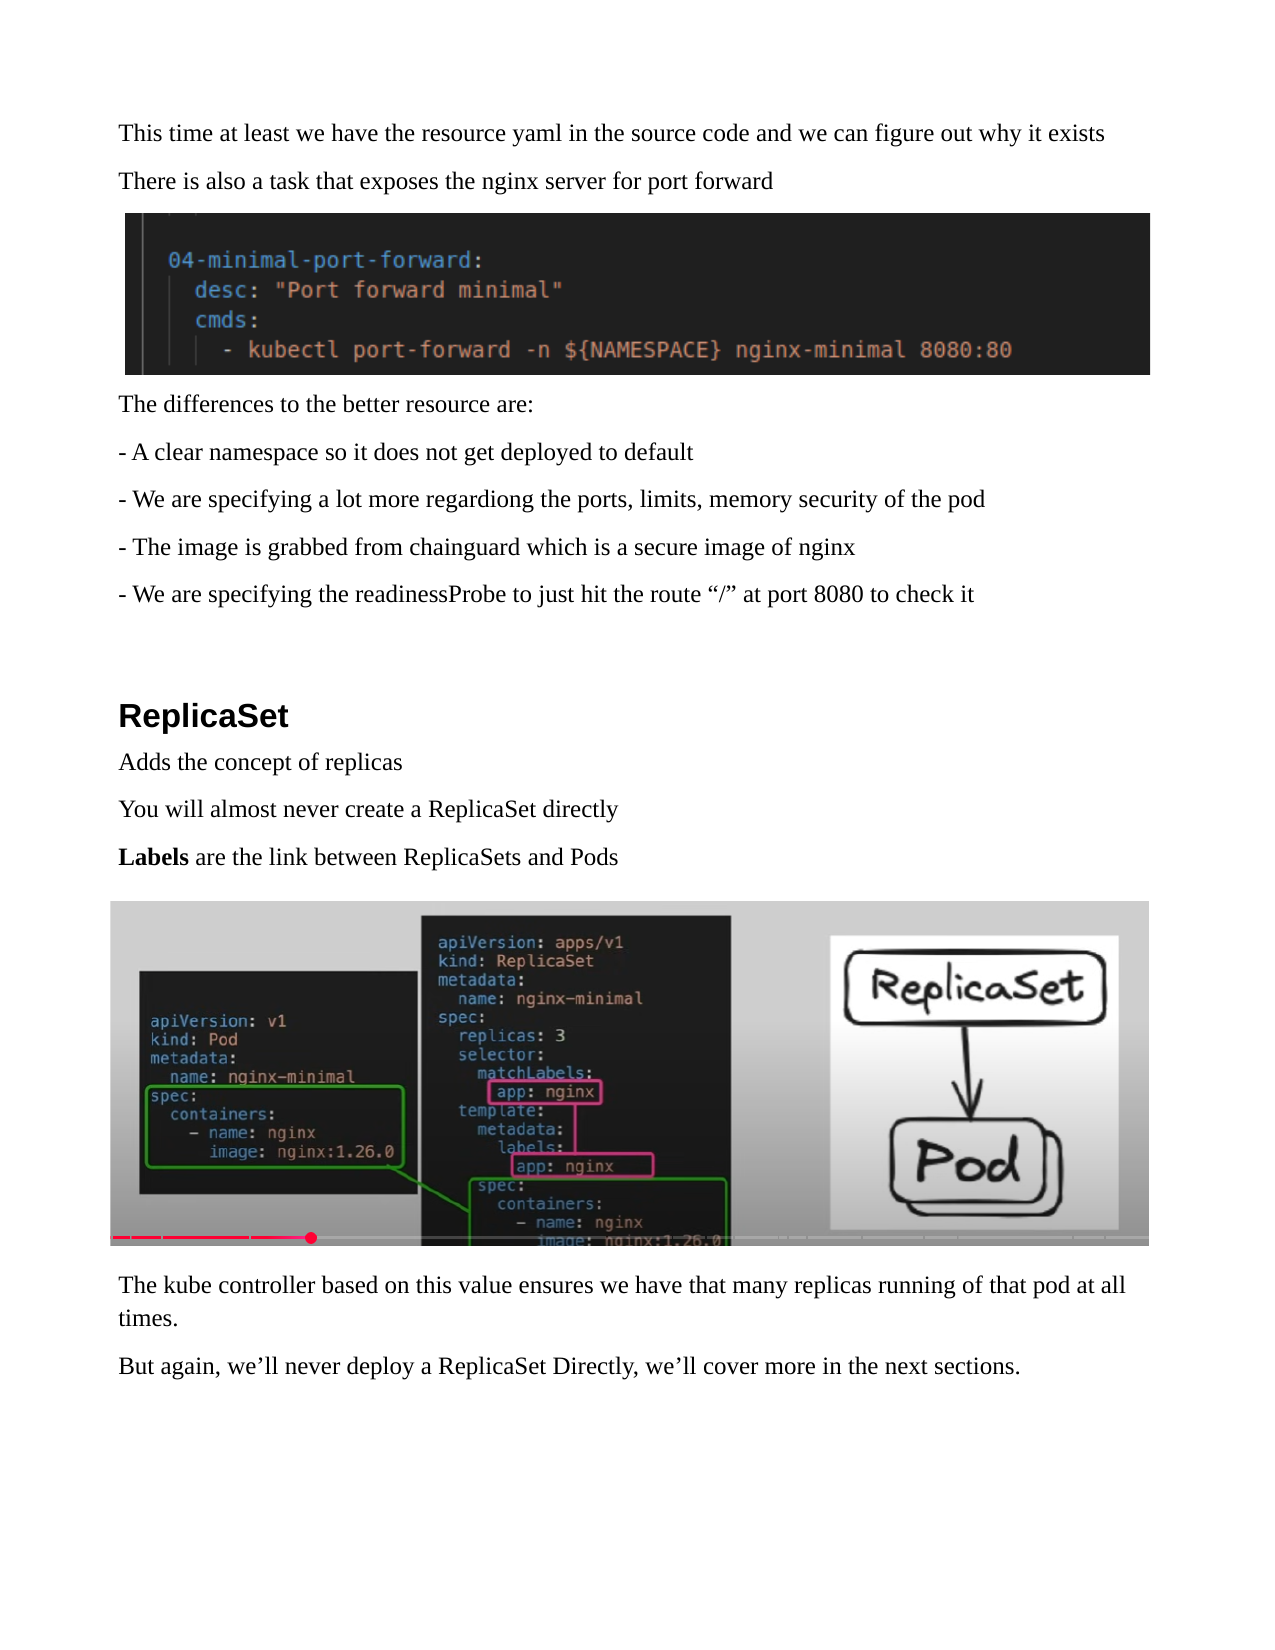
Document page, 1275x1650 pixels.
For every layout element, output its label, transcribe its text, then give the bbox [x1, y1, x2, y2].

text - We are specifying a lot more regardiong the ports, limits, memory security of the pod [118, 484, 1157, 513]
text The differences to the better resource are: [118, 389, 1157, 418]
text Adds the concept of replicas [118, 747, 1157, 775]
picture [110, 901, 1149, 1246]
text - The image is grabbed from chainguard which is a secure image of nginx [118, 532, 1157, 561]
text The kube controller based on this value ensures we have that many replicas running of that pod at all times. [118, 1270, 1157, 1332]
text Labels are the link between ReplicaSets and Pods [118, 842, 1157, 871]
text - We are specifying the readinessProbe to just hit the route “/” at port 8080 to check it [118, 579, 1157, 608]
subtitle ReplicaSet [118, 696, 1157, 734]
text - A clear namespace so it does not get deployed to default [118, 437, 1157, 466]
picture [125, 213, 1150, 375]
text This time at least we have the resource yaml in the source code and we can figure out why it exists [118, 118, 1157, 147]
text But again, we’ll never deploy a ReplicaSet Directly, we’ll cover more in the next sections. [118, 1351, 1157, 1379]
text You will almost never create a ReplicaSet directly [118, 794, 1157, 823]
text There is also a task that exposes the nginx server for port forward [118, 166, 1157, 194]
